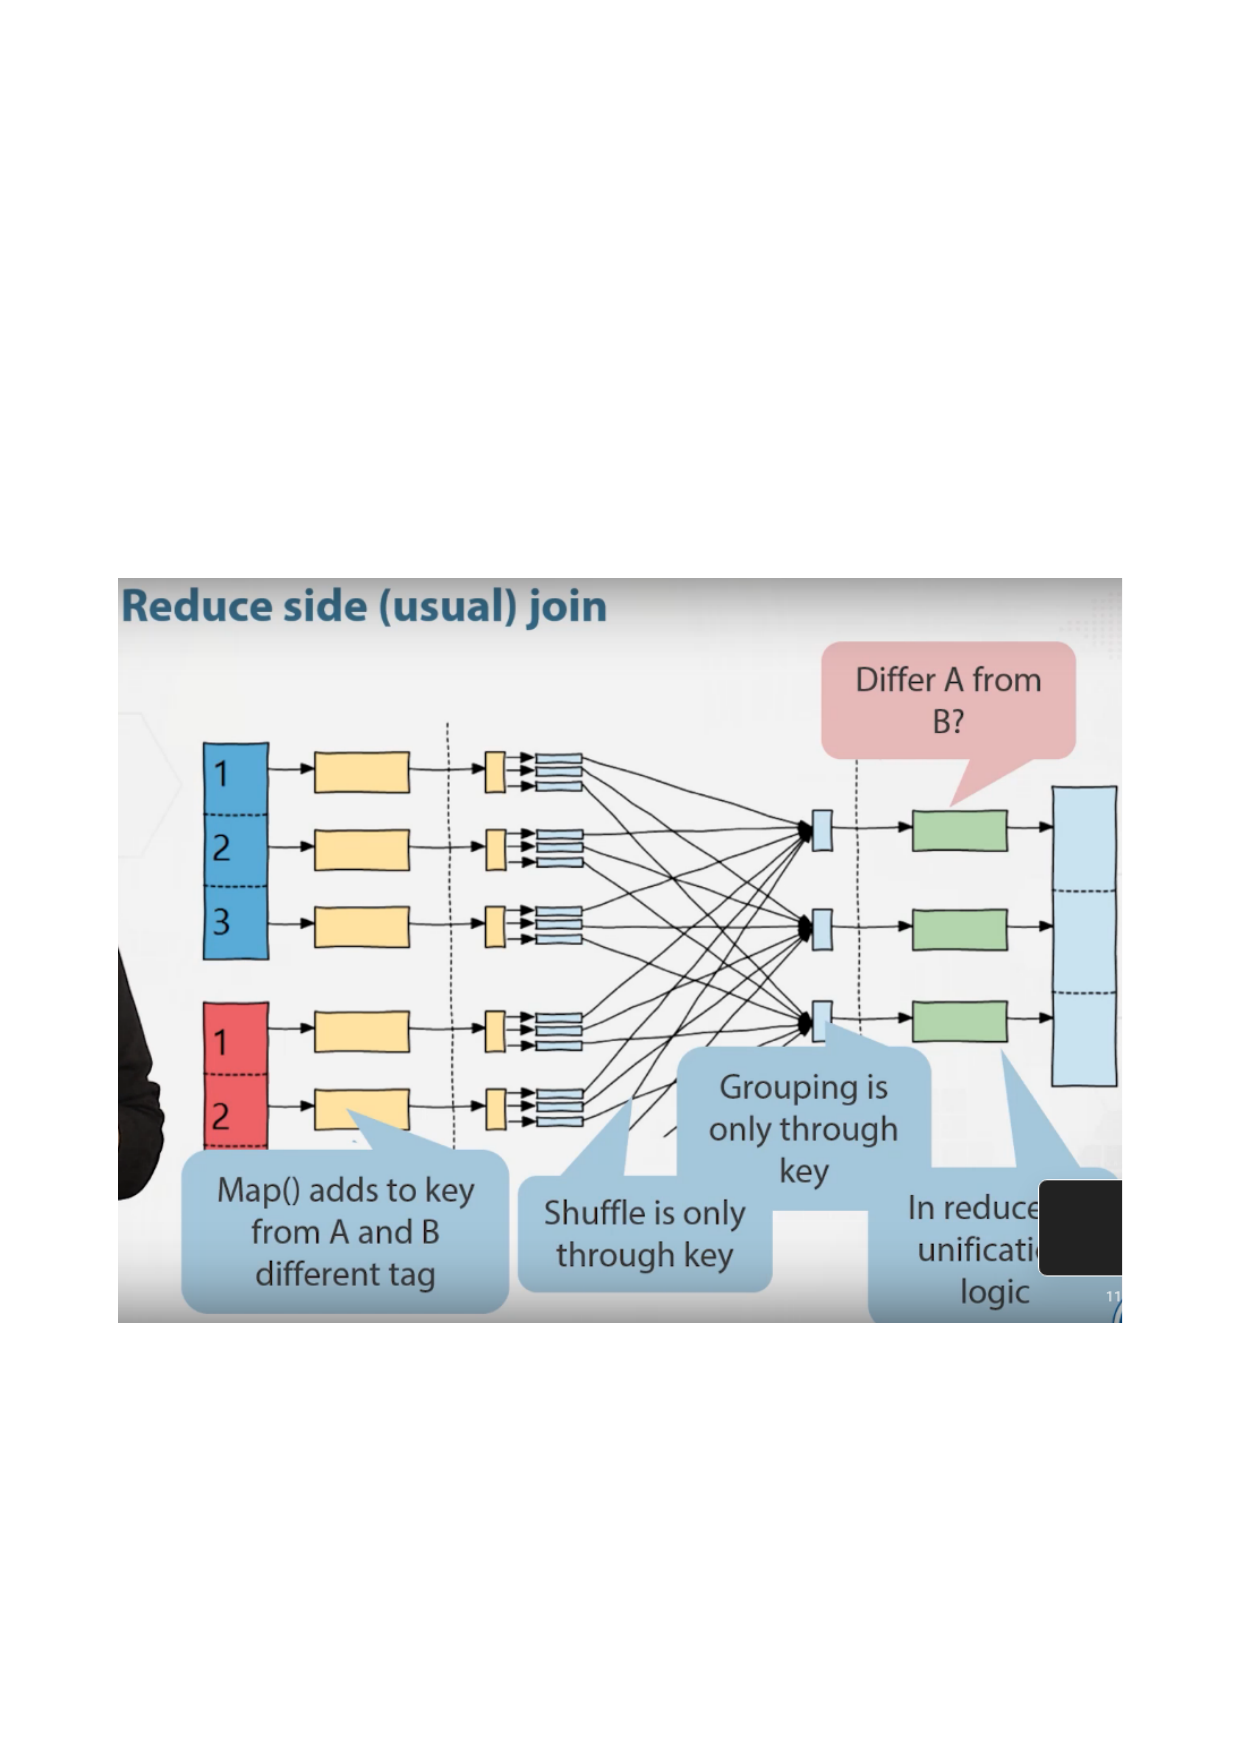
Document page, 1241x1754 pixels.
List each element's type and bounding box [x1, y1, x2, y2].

picture [118, 578, 1123, 1323]
